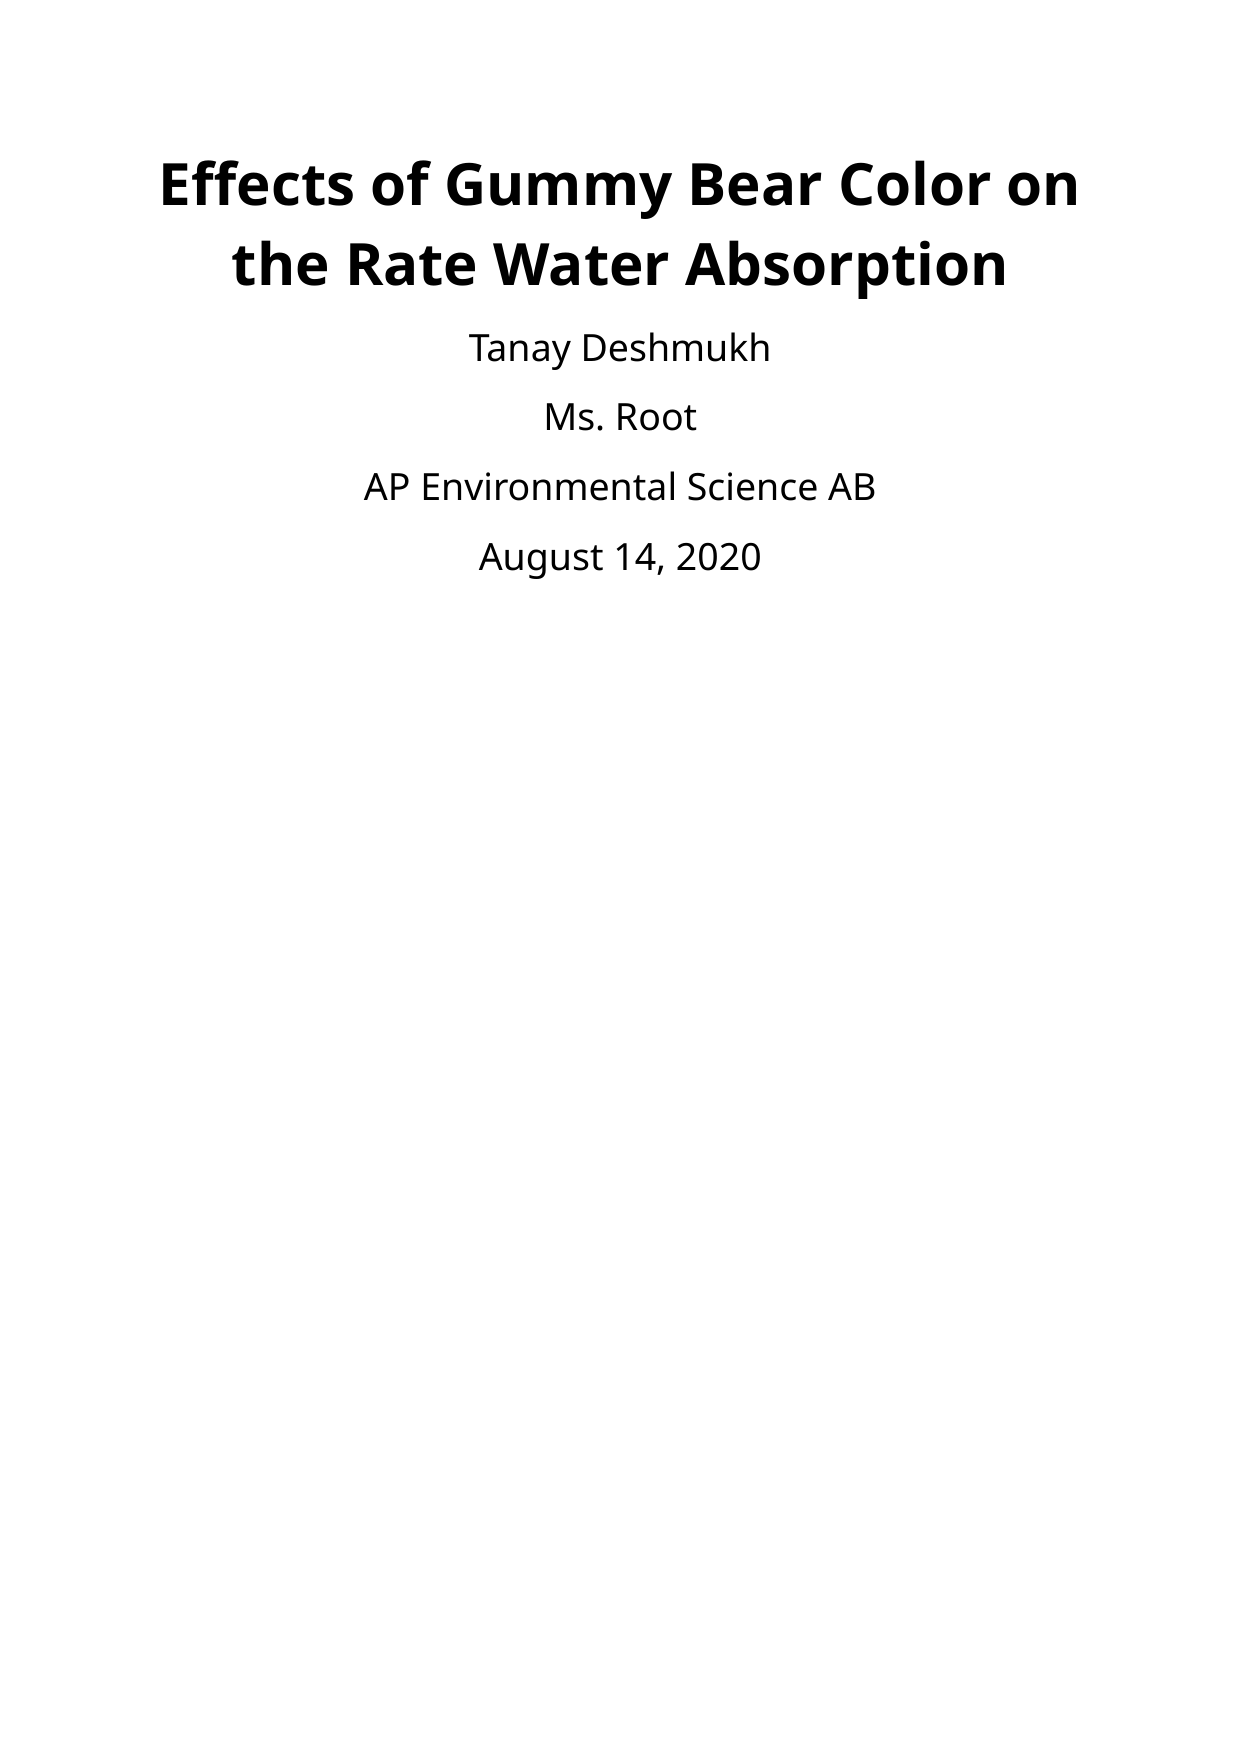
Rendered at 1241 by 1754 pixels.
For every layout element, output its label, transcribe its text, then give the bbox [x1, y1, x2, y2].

subtitle AP Environmental Science AB [118, 460, 1122, 511]
subtitle Tanay Deshmukh [118, 321, 1122, 372]
title Effects of Gummy Bear Color on the Rate Water Absorption [118, 143, 1122, 302]
subtitle Ms. Root [118, 391, 1122, 442]
subtitle August 14, 2020 [118, 530, 1122, 581]
